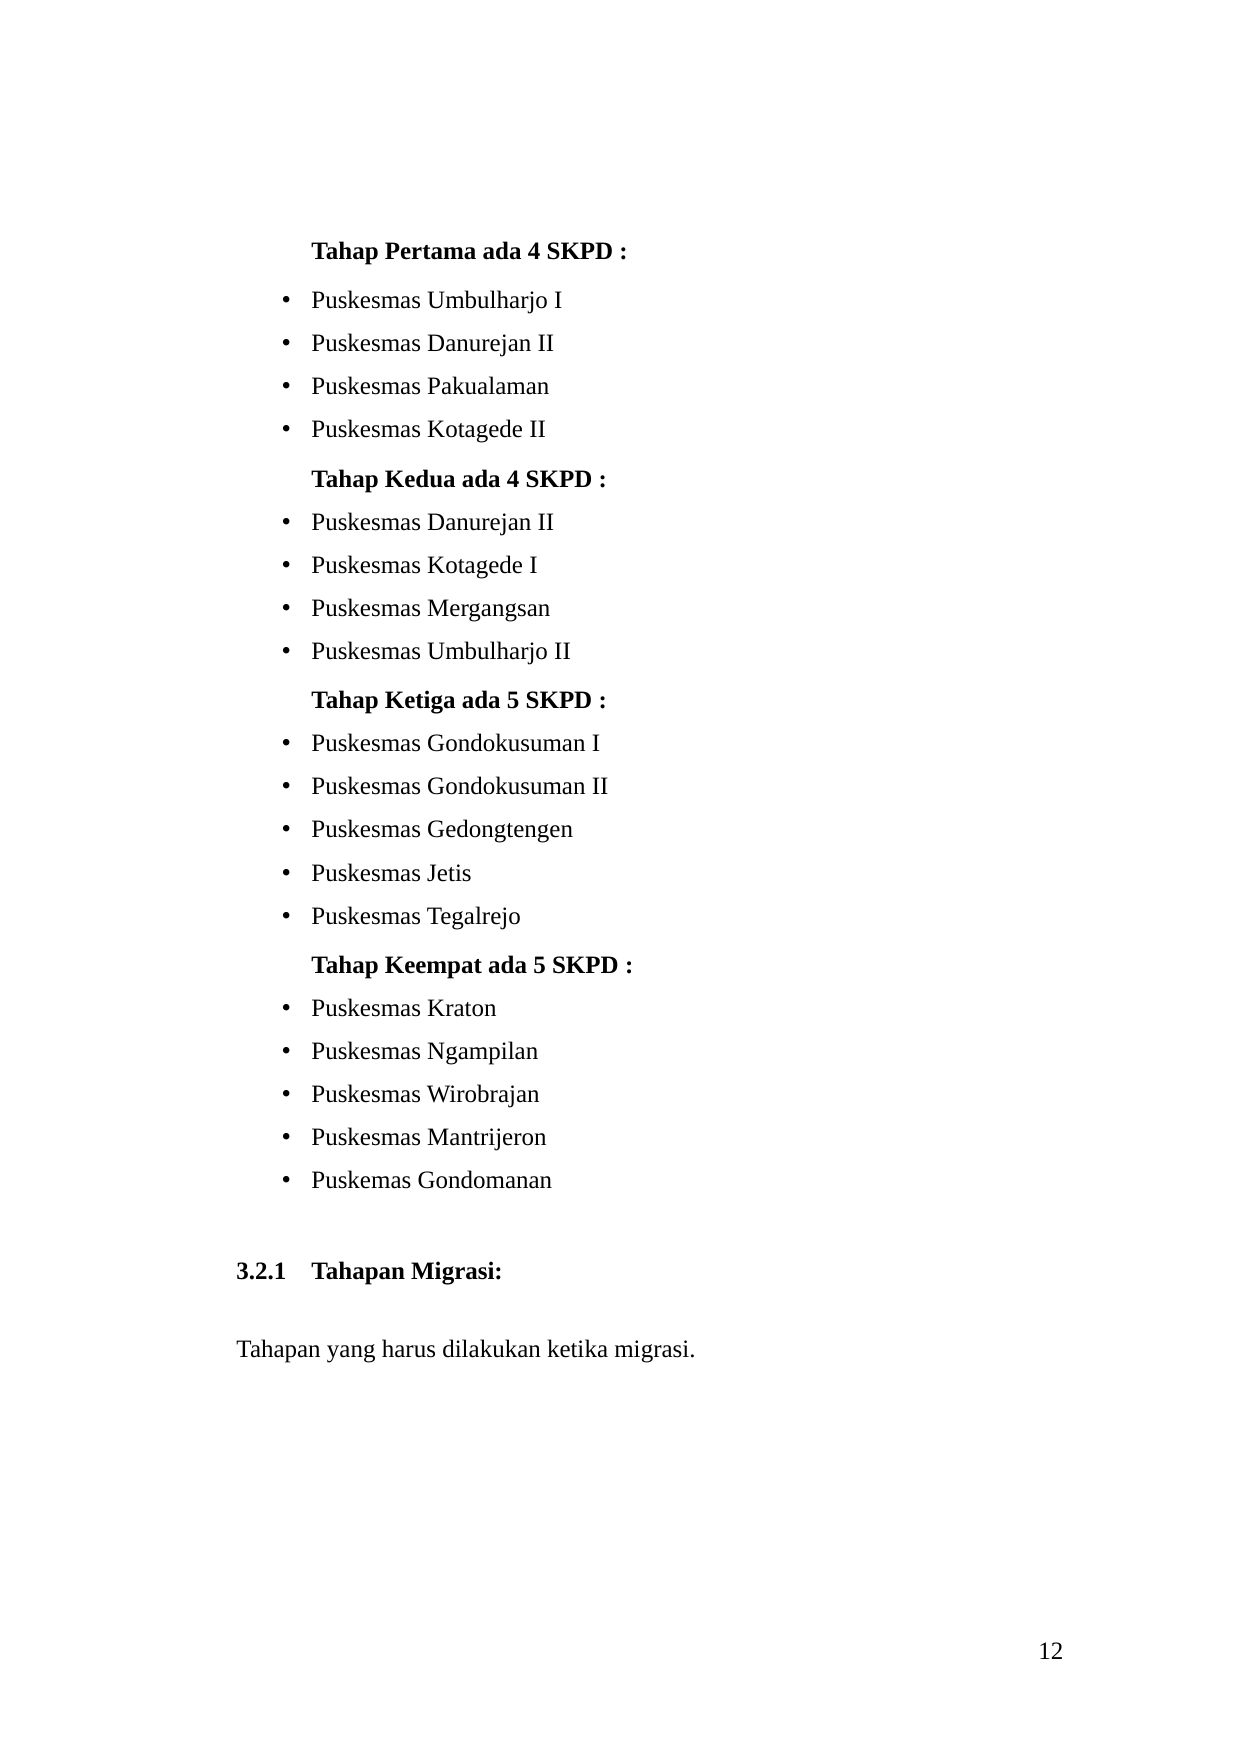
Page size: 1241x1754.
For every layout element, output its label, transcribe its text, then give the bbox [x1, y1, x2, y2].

list Puskesmas Pakualaman [282, 371, 1063, 400]
list Puskesmas Kraton [282, 993, 1063, 1022]
list Puskesmas Ngampilan [282, 1036, 1063, 1065]
list Puskesmas Gondokusuman I [282, 728, 1063, 757]
list Puskesmas Kotagede I [282, 550, 1063, 579]
list Puskesmas Umbulharjo II [282, 636, 1063, 665]
list Tahap Kedua ada 4 SKPD : [282, 464, 1063, 492]
list Puskesmas Mergangsan [282, 593, 1063, 622]
list Puskesmas Tegalrejo [282, 901, 1063, 929]
subtitle Tahapan migrasi: [236, 1256, 1063, 1285]
list Puskesmas Gedongtengen [282, 814, 1063, 843]
list Puskesmas Danurejan II [282, 507, 1063, 536]
list Puskemas Gondomanan [282, 1166, 1063, 1194]
text Tahap Pertama ada 4 SKPD : [236, 236, 1063, 265]
text Tahapan yang harus dilakukan ketika migrasi. [236, 1334, 1063, 1363]
list Puskesmas Wirobrajan [282, 1079, 1063, 1108]
list Tahap Ketiga ada 5 SKPD : [282, 685, 1063, 714]
list Puskesmas Kotagede II [282, 414, 1063, 443]
list Puskesmas Jetis [282, 858, 1063, 886]
list Puskesmas Gondokusuman II [282, 771, 1063, 800]
list Puskesmas Umbulharjo I [282, 285, 1063, 314]
list Puskesmas Mantrijeron [282, 1122, 1063, 1151]
list Puskesmas Danurejan II [282, 328, 1063, 357]
list Tahap Keempat ada 5 SKPD : [282, 950, 1063, 979]
